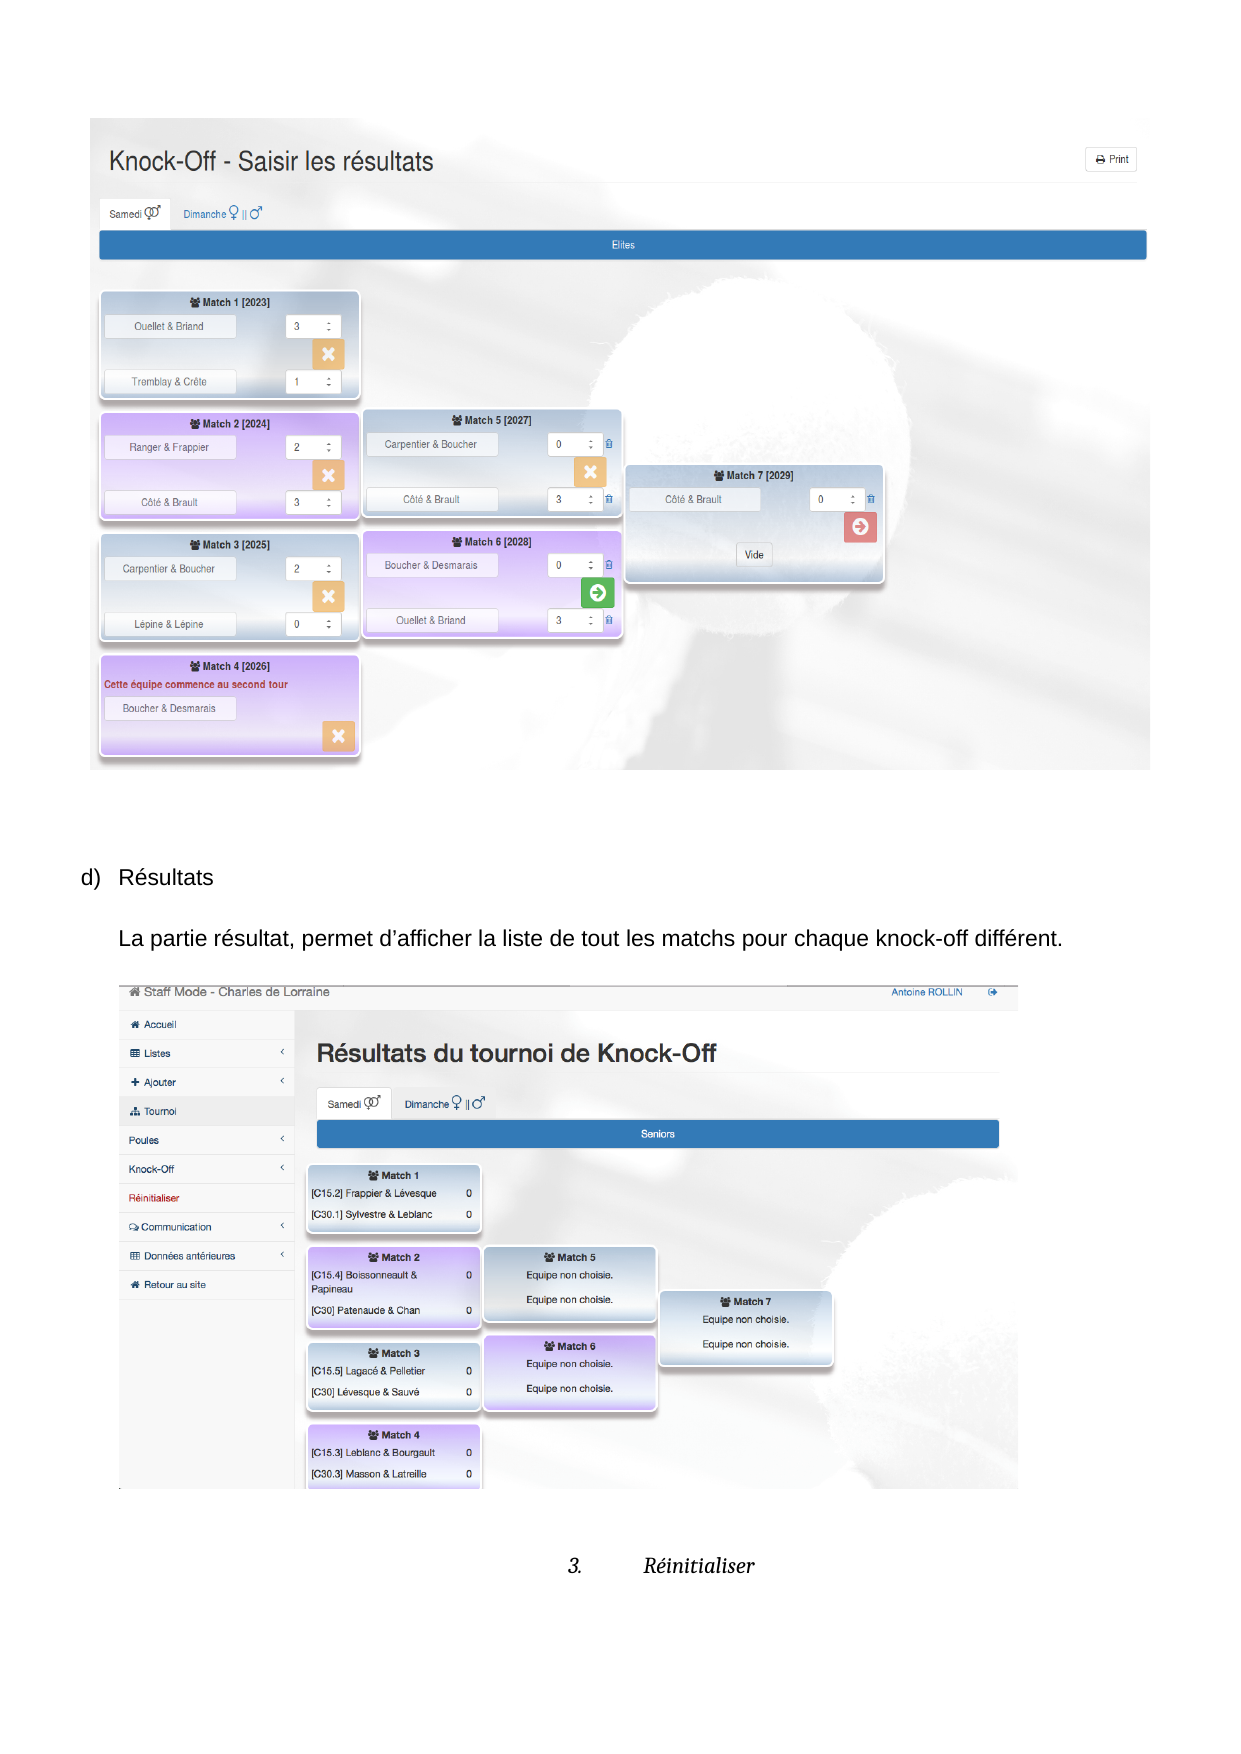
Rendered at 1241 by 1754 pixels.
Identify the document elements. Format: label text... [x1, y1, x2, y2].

picture [90, 118, 1151, 770]
text La partie résultat, permet d’afficher la liste de tout les matchs pour chaque knock-off différent. [118, 924, 1122, 951]
picture [118, 985, 1019, 1489]
subtitle Réinitialiser [381, 1552, 1122, 1579]
list Résultats [81, 864, 1122, 891]
